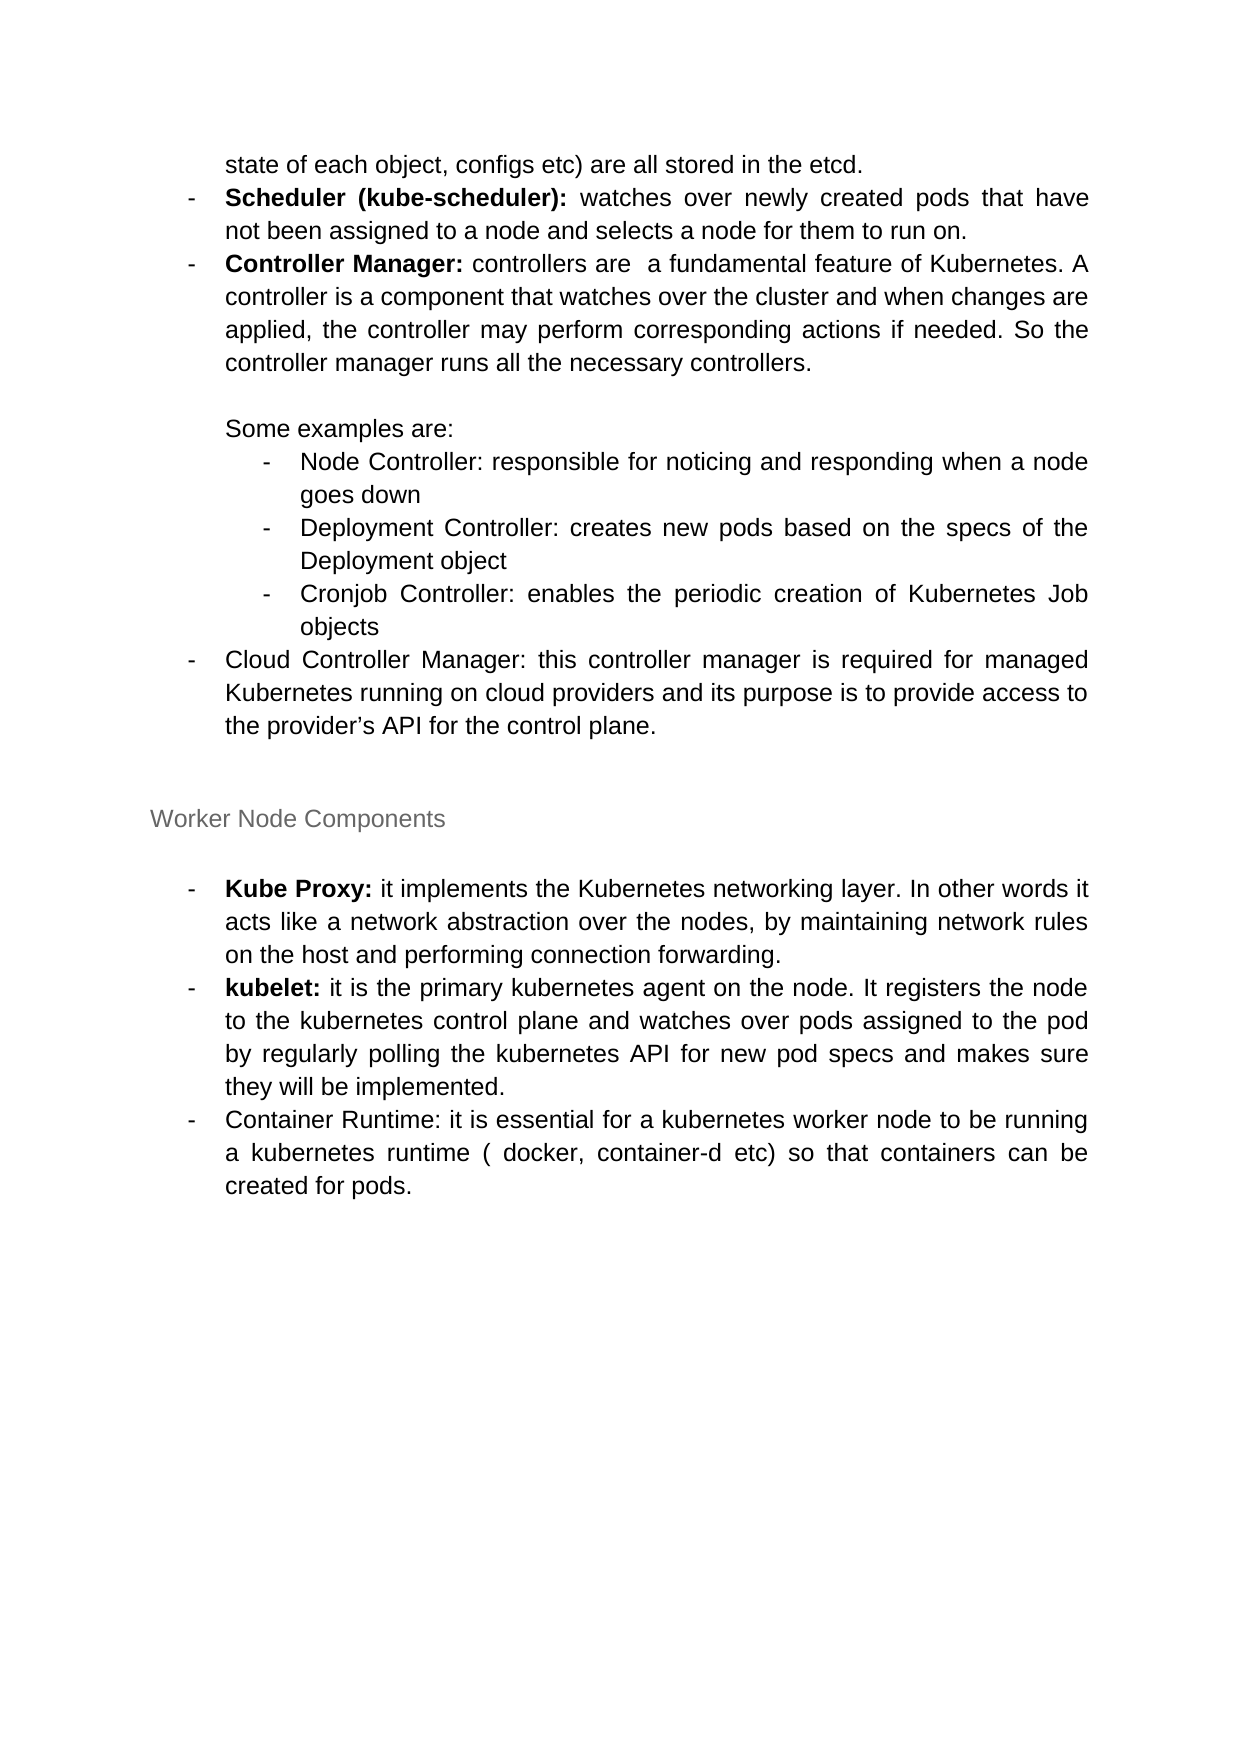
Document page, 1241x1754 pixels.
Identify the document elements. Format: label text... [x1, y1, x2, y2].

list Kube Proxy: it implements the Kubernetes networking layer. In other words it acts like a network abstraction over the nodes, by maintaining network rules on the host and performing connection forwarding. [187, 874, 1090, 969]
list Deployment Controller: creates new pods based on the specs of the Deployment object [262, 513, 1090, 575]
list state of each object, configs etc) are all stored in the etcd. [187, 150, 1090, 179]
list Node Controller: responsible for noticing and responding when a node goes down [262, 447, 1090, 509]
text Some examples are: [150, 414, 1090, 443]
list Cloud Controller Manager: this controller manager is required for managed Kubernetes running on cloud providers and its purpose is to provide access to the provider’s API for the control plane. [187, 645, 1090, 740]
list Cronjob Controller: enables the periodic creation of Kubernetes Job objects [262, 579, 1090, 641]
subtitle Worker Node Components [150, 804, 1090, 832]
list Controller Manager: controllers are a fundamental feature of Kubernetes. A controller is a component that watches over the cluster and when changes are applied, the controller may perform corresponding actions if needed. So the controller manager runs all the necessary controllers. [187, 249, 1090, 377]
list kubelet: it is the primary kubernetes agent on the node. It registers the node to the kubernetes control plane and watches over pods assigned to the pod by regularly polling the kubernetes API for new pod specs and makes sure they will be implemented. [187, 973, 1090, 1101]
list Scheduler (kube-scheduler): watches over newly created pods that have not been assigned to a node and selects a node for them to run on. [187, 183, 1090, 245]
list Container Runtime: it is essential for a kubernetes worker node to be running a kubernetes runtime ( docker, container-d etc) so that containers can be created for pods. [187, 1105, 1090, 1200]
